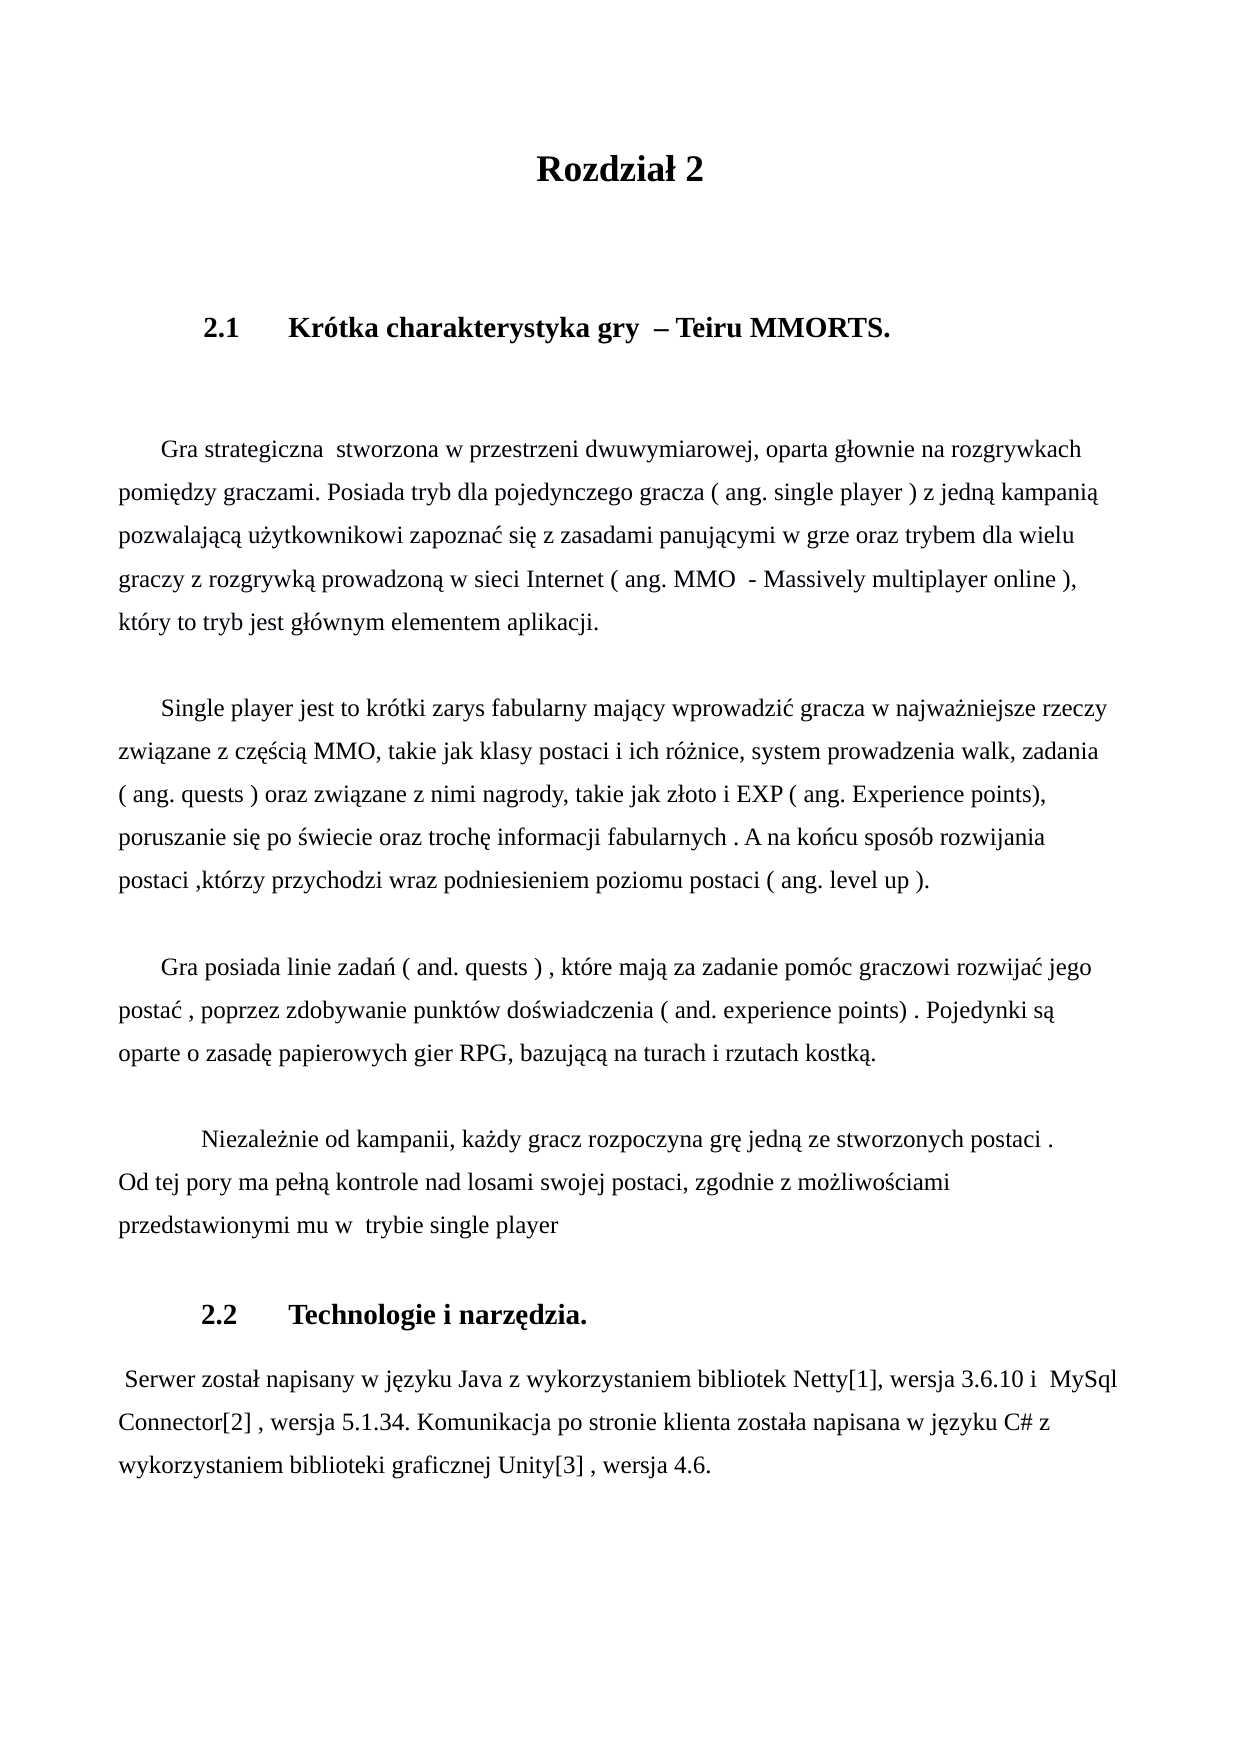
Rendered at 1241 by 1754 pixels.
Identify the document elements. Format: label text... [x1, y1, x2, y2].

text Gra posiada linie zadań ( and. quests ) , które mają za zadanie pomóc graczowi rozwijać jego postać , poprzez zdobywanie punktów doświadczenia ( and. experience points) . Pojedynki są oparte o zasadę papierowych gier RPG, bazującą na turach i rzutach kostką. [118, 952, 1122, 1067]
text Niezależnie od kampanii, każdy gracz rozpoczyna grę jedną ze stworzonych postaci . Od tej pory ma pełną kontrole nad losami swojej postaci, zgodnie z możliwościami przedstawionymi mu w trybie single player [118, 1124, 1122, 1239]
text Gra strategiczna stworzona w przestrzeni dwuwymiarowej, oparta głownie na rozgrywkach pomiędzy graczami. Posiada tryb dla pojedynczego gracza ( ang. single player ) z jedną kampanią pozwalającą użytkownikowi zapoznać się z zasadami panującymi w grze oraz trybem dla wielu graczy z rozgrywką prowadzoną w sieci Internet ( ang. MMO - Massively multiplayer online ), który to tryb jest głównym elementem aplikacji. [118, 434, 1122, 636]
text Rozdział 2 [118, 147, 1122, 190]
text Serwer został napisany w języku Java z wykorzystaniem bibliotek Netty[1], wersja 3.6.10 i MySql Connector[2] , wersja 5.1.34. Komunikacja po stronie klienta została napisana w języku C# z wykorzystaniem biblioteki graficznej Unity[3] , wersja 4.6. [118, 1364, 1122, 1479]
text 2.2 Technologie i narzędzia. [118, 1297, 1122, 1330]
text Single player jest to krótki zarys fabularny mający wprowadzić gracza w najważniejsze rzeczy związane z częścią MMO, takie jak klasy postaci i ich różnice, system prowadzenia walk, zadania ( ang. quests ) oraz związane z nimi nagrody, takie jak złoto i EXP ( ang. Experience points), poruszanie się po świecie oraz trochę informacji fabularnych . A na końcu sposób rozwijania postaci ,którzy przychodzi wraz podniesieniem poziomu postaci ( ang. level up ). [118, 693, 1122, 894]
text 2.1 Krótka charakterystyka gry – Teiru MMORTS. [118, 310, 1122, 343]
